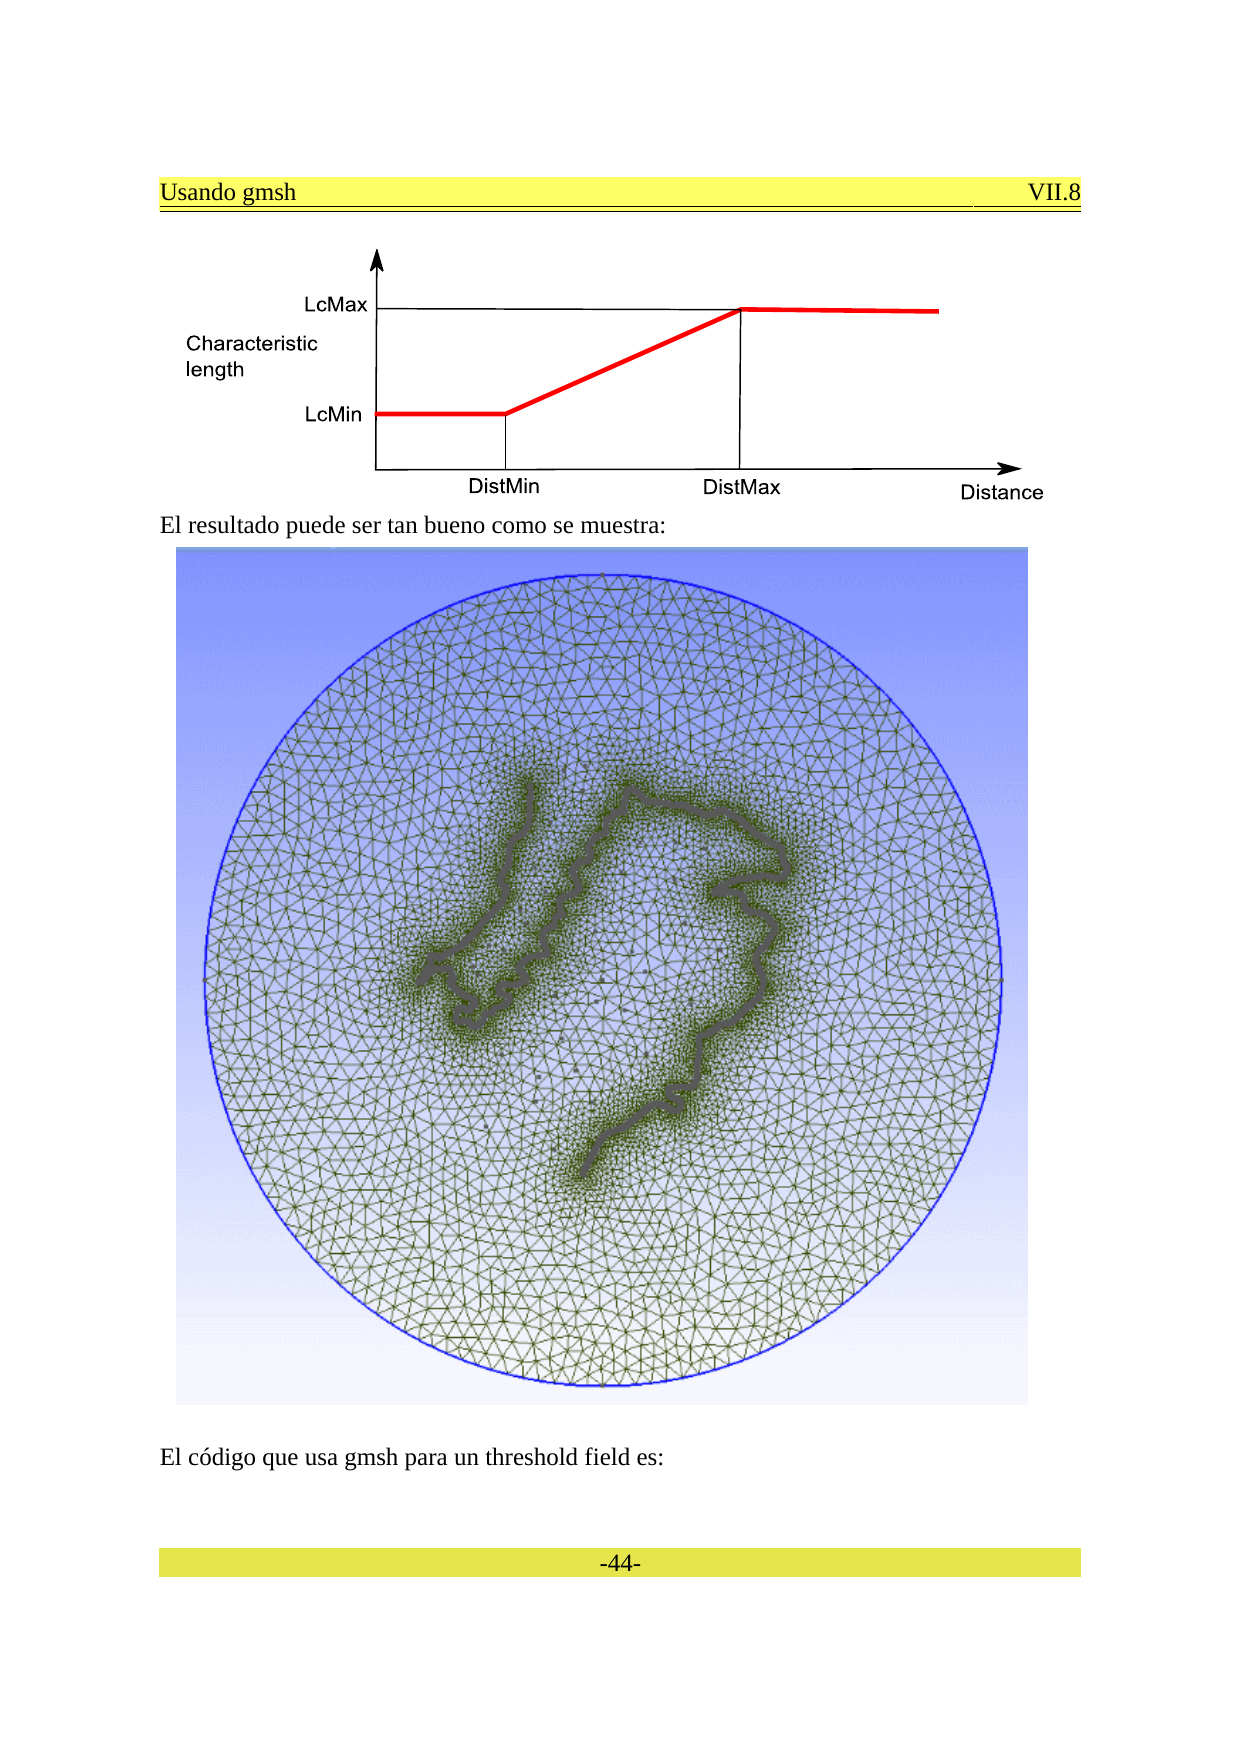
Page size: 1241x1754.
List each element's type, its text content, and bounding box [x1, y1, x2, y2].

text El código que usa gmsh para un threshold field es: [159, 1442, 1081, 1471]
text El resultado puede ser tan bueno como se muestra: [159, 510, 1081, 539]
picture [176, 547, 1028, 1405]
